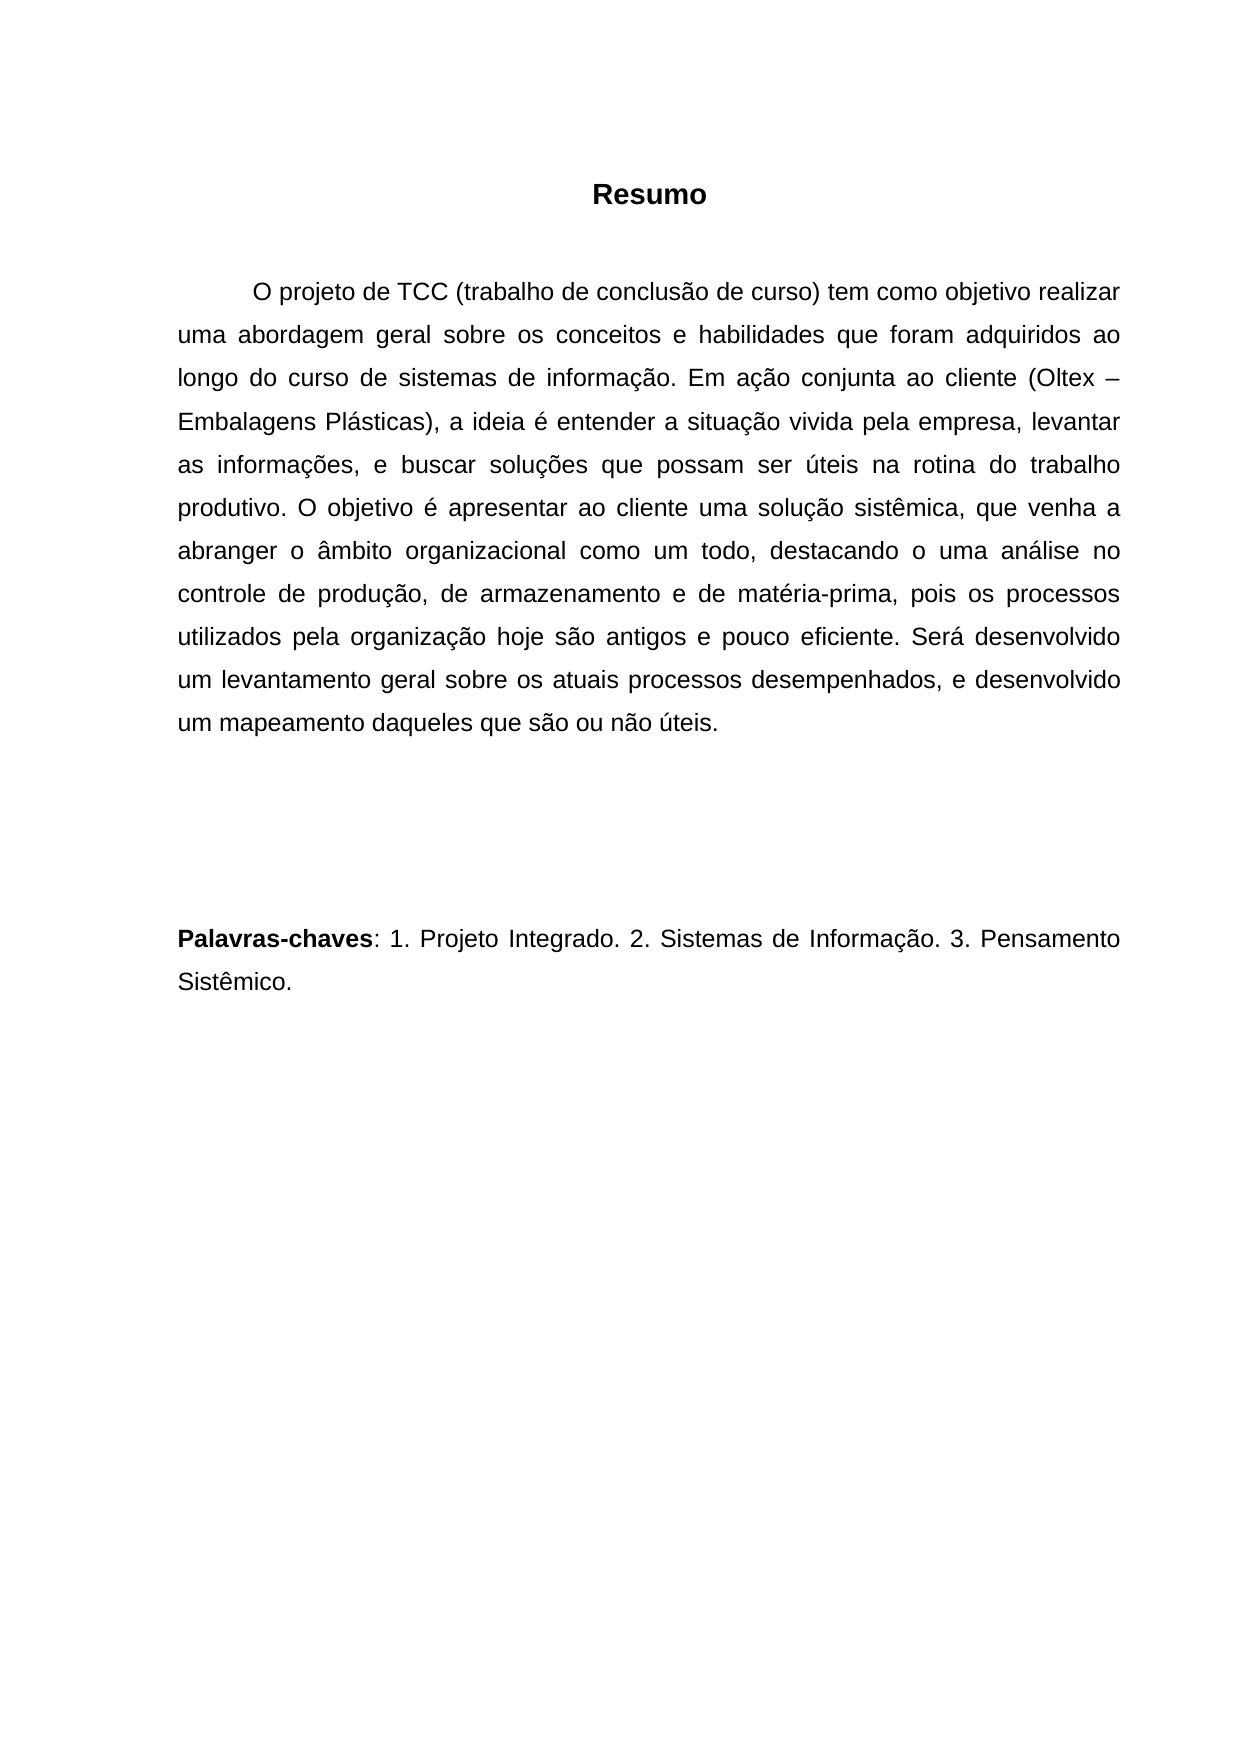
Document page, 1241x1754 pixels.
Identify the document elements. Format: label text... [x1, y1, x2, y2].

text Resumo [177, 177, 1122, 211]
text O projeto de TCC (trabalho de conclusão de curso) tem como objetivo realizar uma abordagem geral sobre os conceitos e habilidades que foram adquiridos ao longo do curso de sistemas de informação. Em ação conjunta ao cliente (Oltex – Embalagens Plásticas), a ideia é entender a situação vivida pela empresa, levantar as informações, e buscar soluções que possam ser úteis na rotina do trabalho produtivo. O objetivo é apresentar ao cliente uma solução sistêmica, que venha a abranger o âmbito organizacional como um todo, destacando o uma análise no controle de produção, de armazenamento e de matéria-prima, pois os processos utilizados pela organização hoje são antigos e pouco eficiente. Será desenvolvido um levantamento geral sobre os atuais processos desempenhados, e desenvolvido um mapeamento daqueles que são ou não úteis. [177, 277, 1122, 737]
text Palavras-chaves: 1. Projeto Integrado. 2. Sistemas de Informação. 3. Pensamento Sistêmico. [177, 924, 1122, 996]
